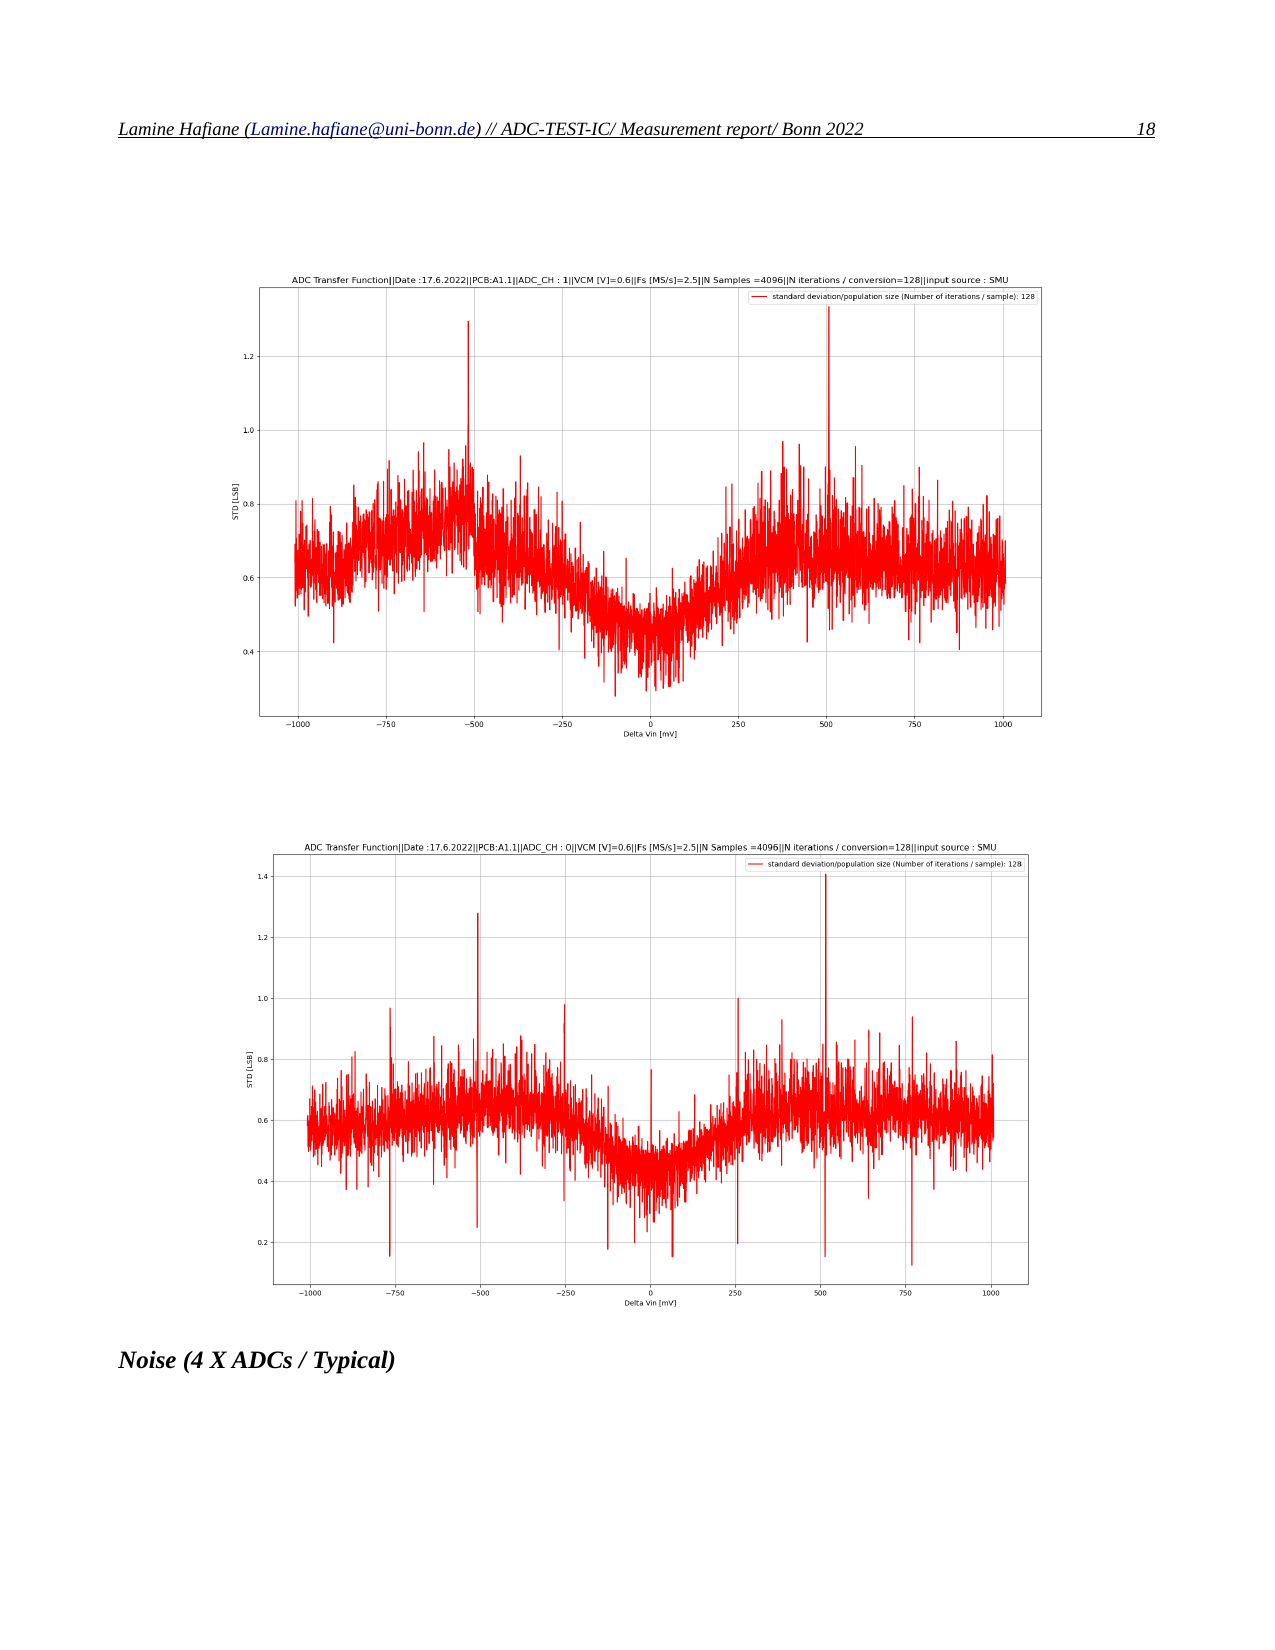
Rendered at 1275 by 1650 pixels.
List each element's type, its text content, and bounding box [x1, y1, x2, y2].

picture [151, 787, 1124, 1346]
text Noise (4 X ADCs / Typical) [118, 198, 1157, 1374]
picture [133, 220, 1142, 777]
